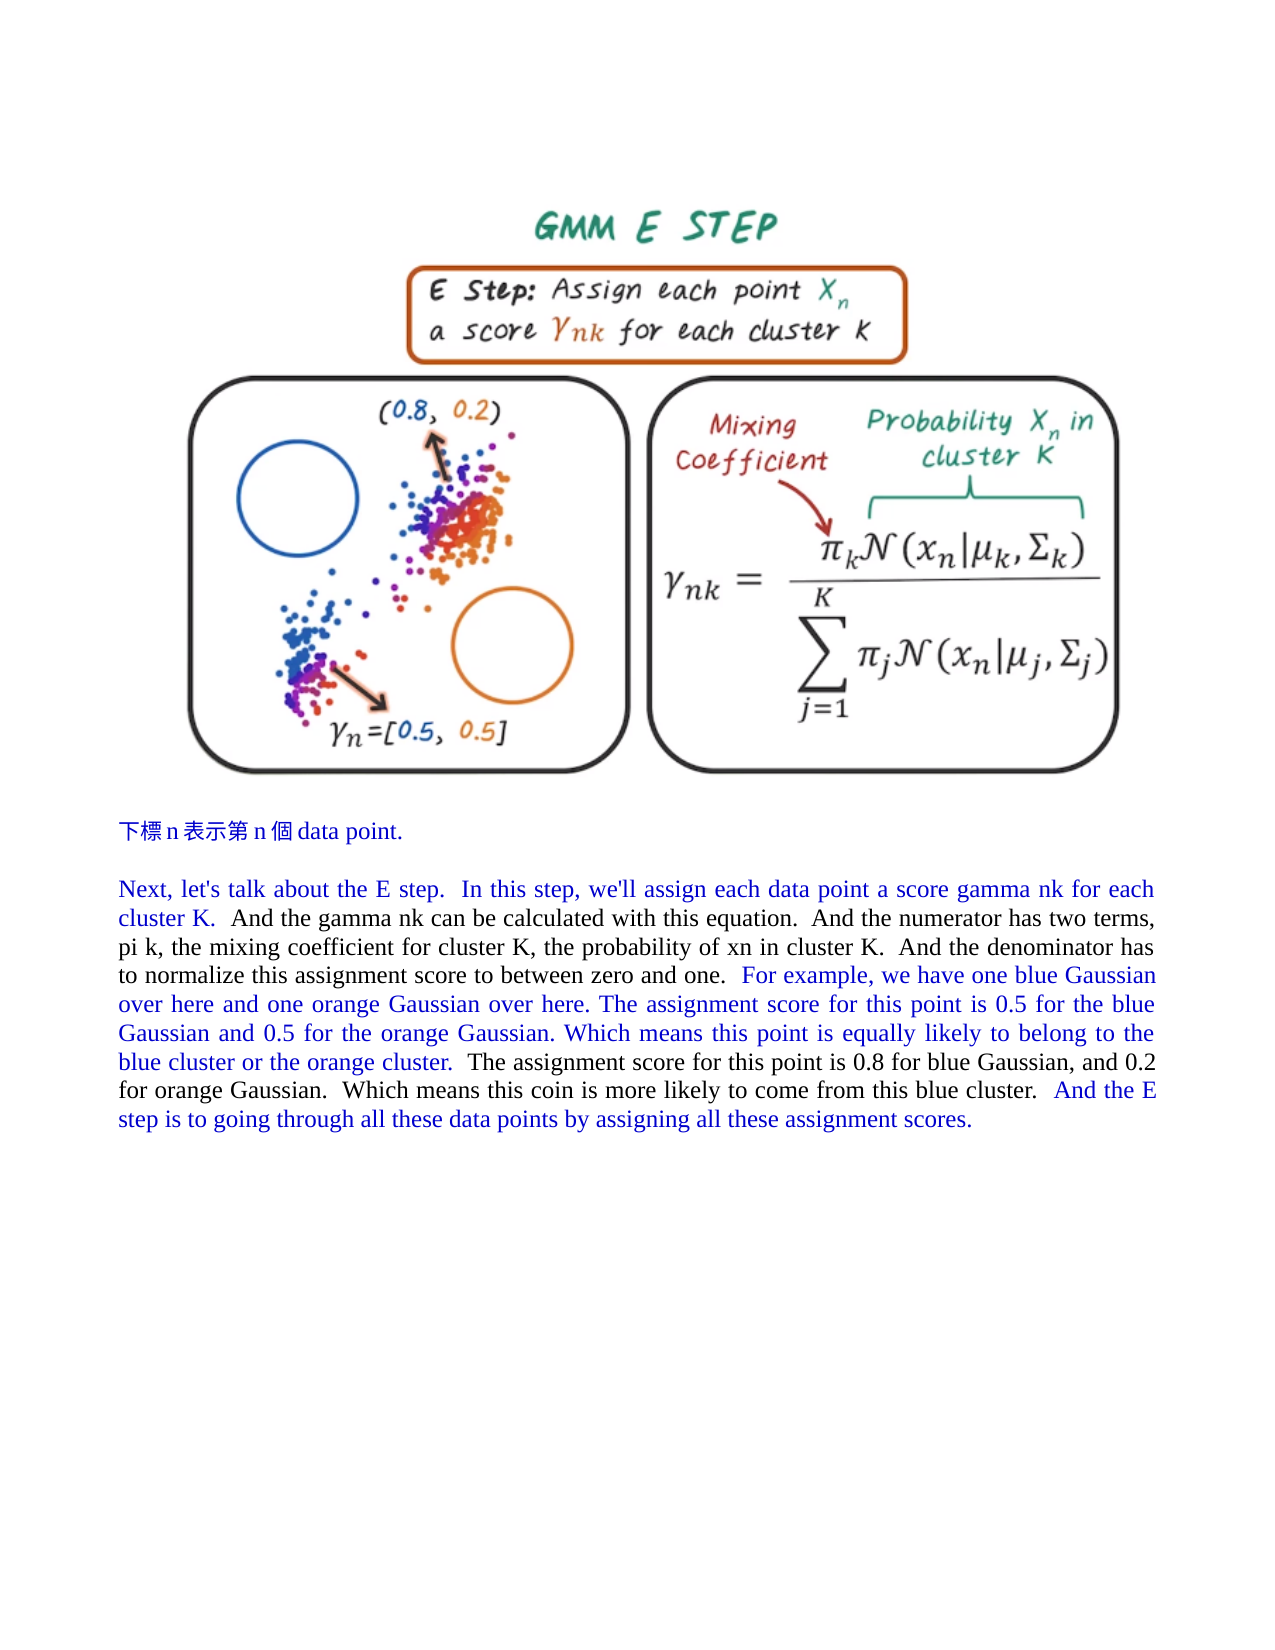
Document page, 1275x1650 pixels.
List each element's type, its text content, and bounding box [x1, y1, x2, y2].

text Next, let's talk about the E step. In this step, we'll assign each data point a score gamma nk for each cluster K. And the gamma nk can be calculated with this equation. And the numerator has two terms, pi k, the mixing coefficient for cluster K, the probability of xn in cluster K. And the denominator has to normalize this assignment score to between zero and one. For example, we have one blue Gaussian over here and one orange Gaussian over here. The assignment score for this point is 0.5 for the blue Gaussian and 0.5 for the orange Gaussian. Which means this point is equally likely to belong to the blue cluster or the orange cluster. The assignment score for this point is 0.8 for blue Gaussian, and 0.2 for orange Gaussian. Which means this coin is more likely to come from this blue cluster. And the E step is to going through all these data points by assigning all these assignment scores. [118, 874, 1157, 1133]
picture [118, 204, 1157, 785]
text 下標n表示第n個data point. [118, 814, 1157, 845]
